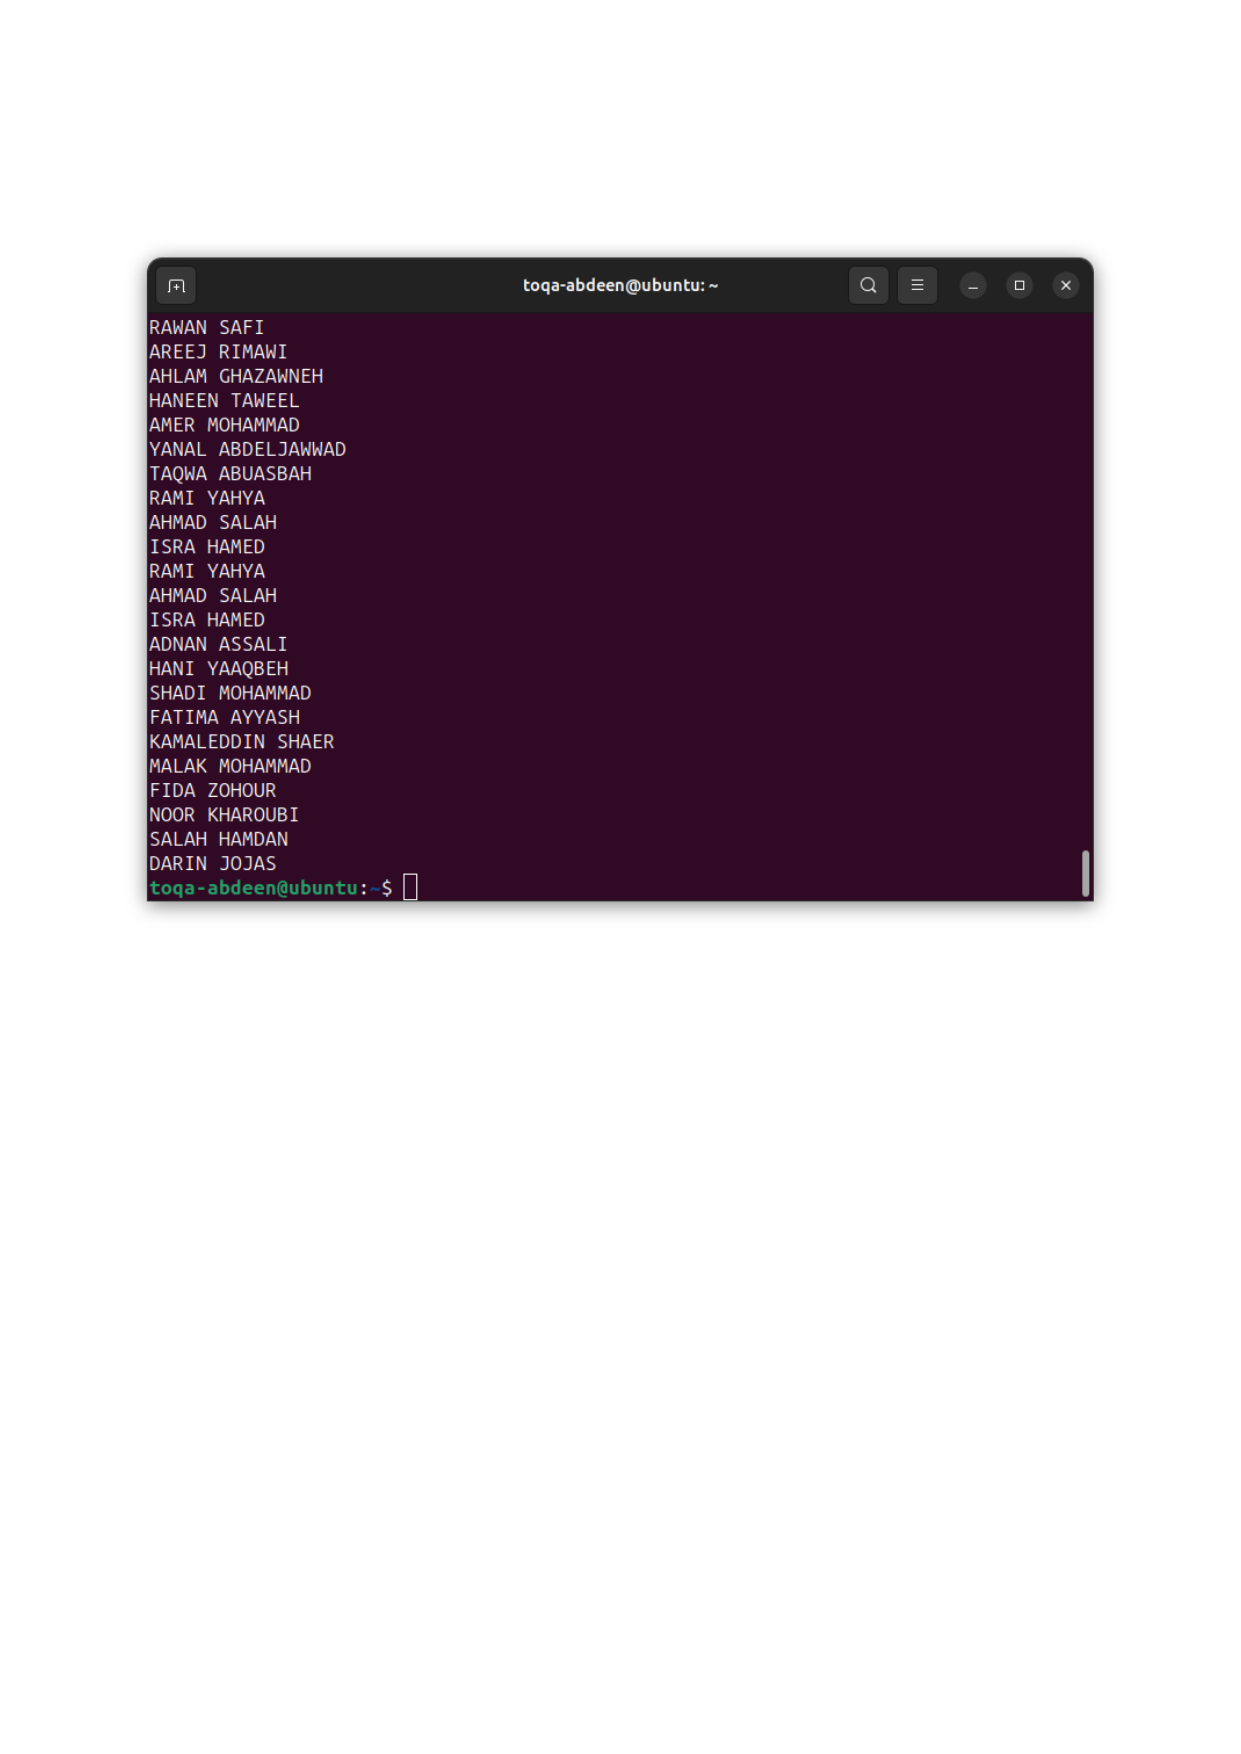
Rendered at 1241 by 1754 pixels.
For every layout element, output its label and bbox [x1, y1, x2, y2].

picture [118, 232, 1123, 934]
